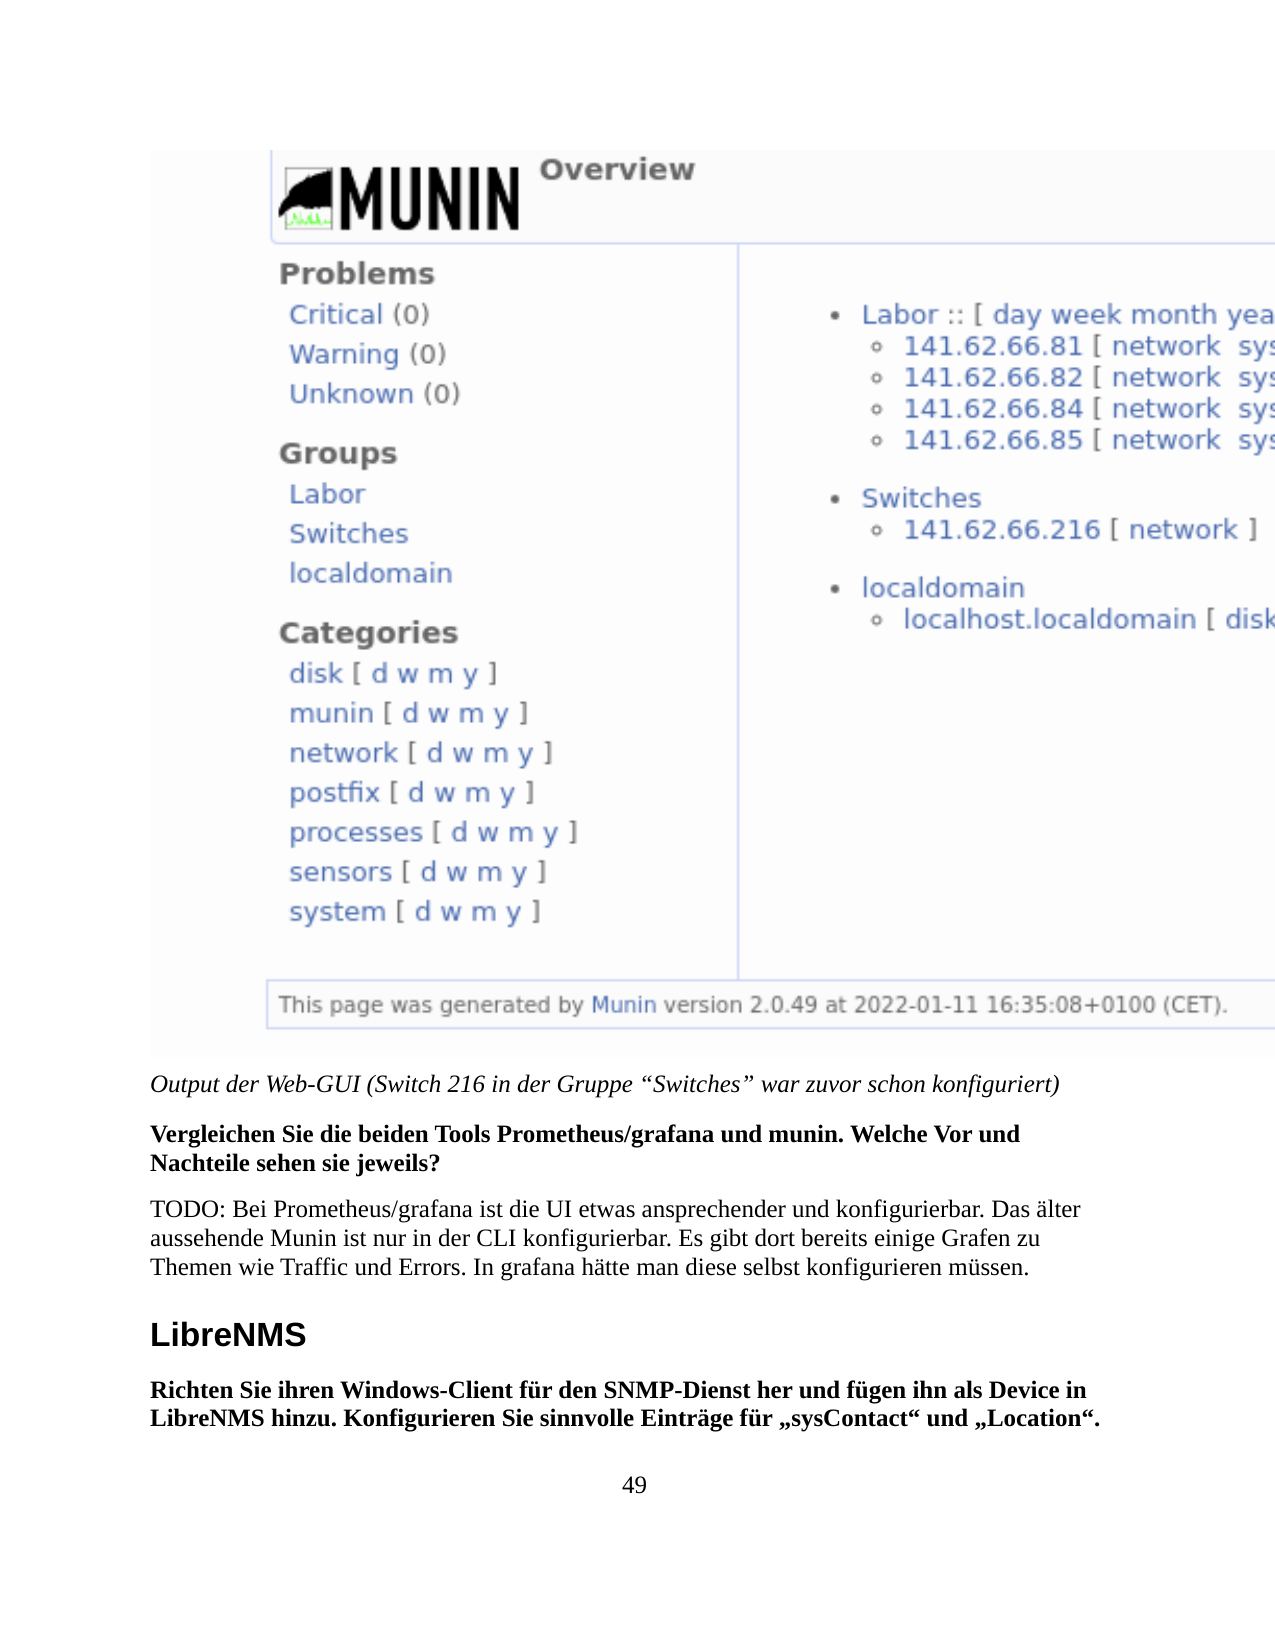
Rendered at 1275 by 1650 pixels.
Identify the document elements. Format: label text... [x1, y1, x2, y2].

text Output der Web-GUI (Switch 216 in der Gruppe “Switches” war zuvor schon konfiguriert) [150, 1069, 1125, 1097]
subtitle LibreNMS [150, 1314, 1125, 1353]
picture [150, 150, 1275, 1057]
text Vergleichen Sie die beiden Tools Prometheus/grafana und munin. Welche Vor und Nachteile sehen sie jeweils? [150, 1119, 1125, 1176]
text TODO: Bei Prometheus/grafana ist die UI etwas ansprechender und konfigurierbar. Das älter aussehende Munin ist nur in der CLI konfigurierbar. Es gibt dort bereits einige Grafen zu Themen wie Traffic und Errors. In grafana hätte man diese selbst konfigurieren müssen. [150, 1194, 1125, 1281]
text Richten Sie ihren Windows-Client für den SNMP-Dienst her und fügen ihn als Device in LibreNMS hinzu. Konfigurieren Sie sinnvolle Einträge für „sysContact“ und „Location“. [150, 1375, 1125, 1432]
